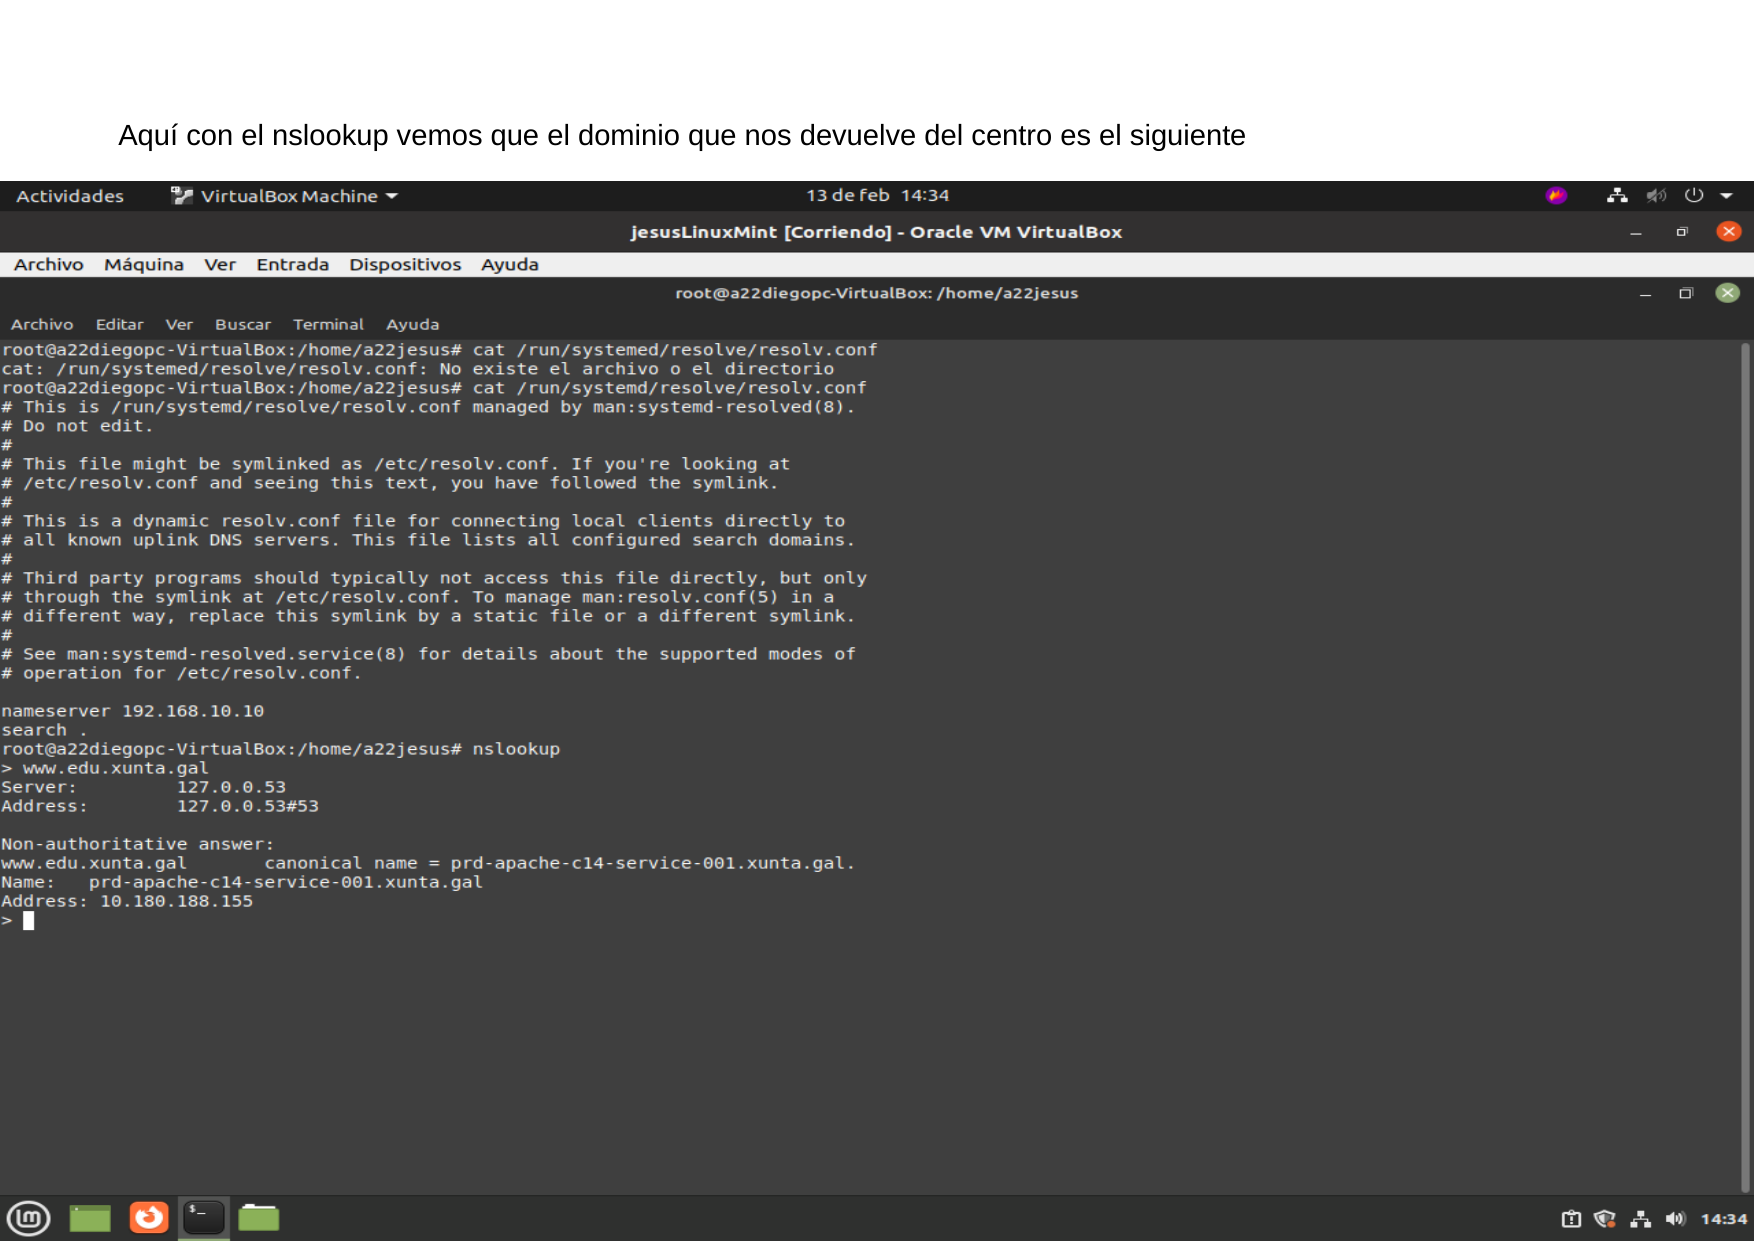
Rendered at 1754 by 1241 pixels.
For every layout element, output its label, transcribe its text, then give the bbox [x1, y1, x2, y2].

picture [0, 181, 1754, 1241]
text Aquí con el nslookup vemos que el dominio que nos devuelve del centro es el siguiente [118, 118, 1636, 152]
